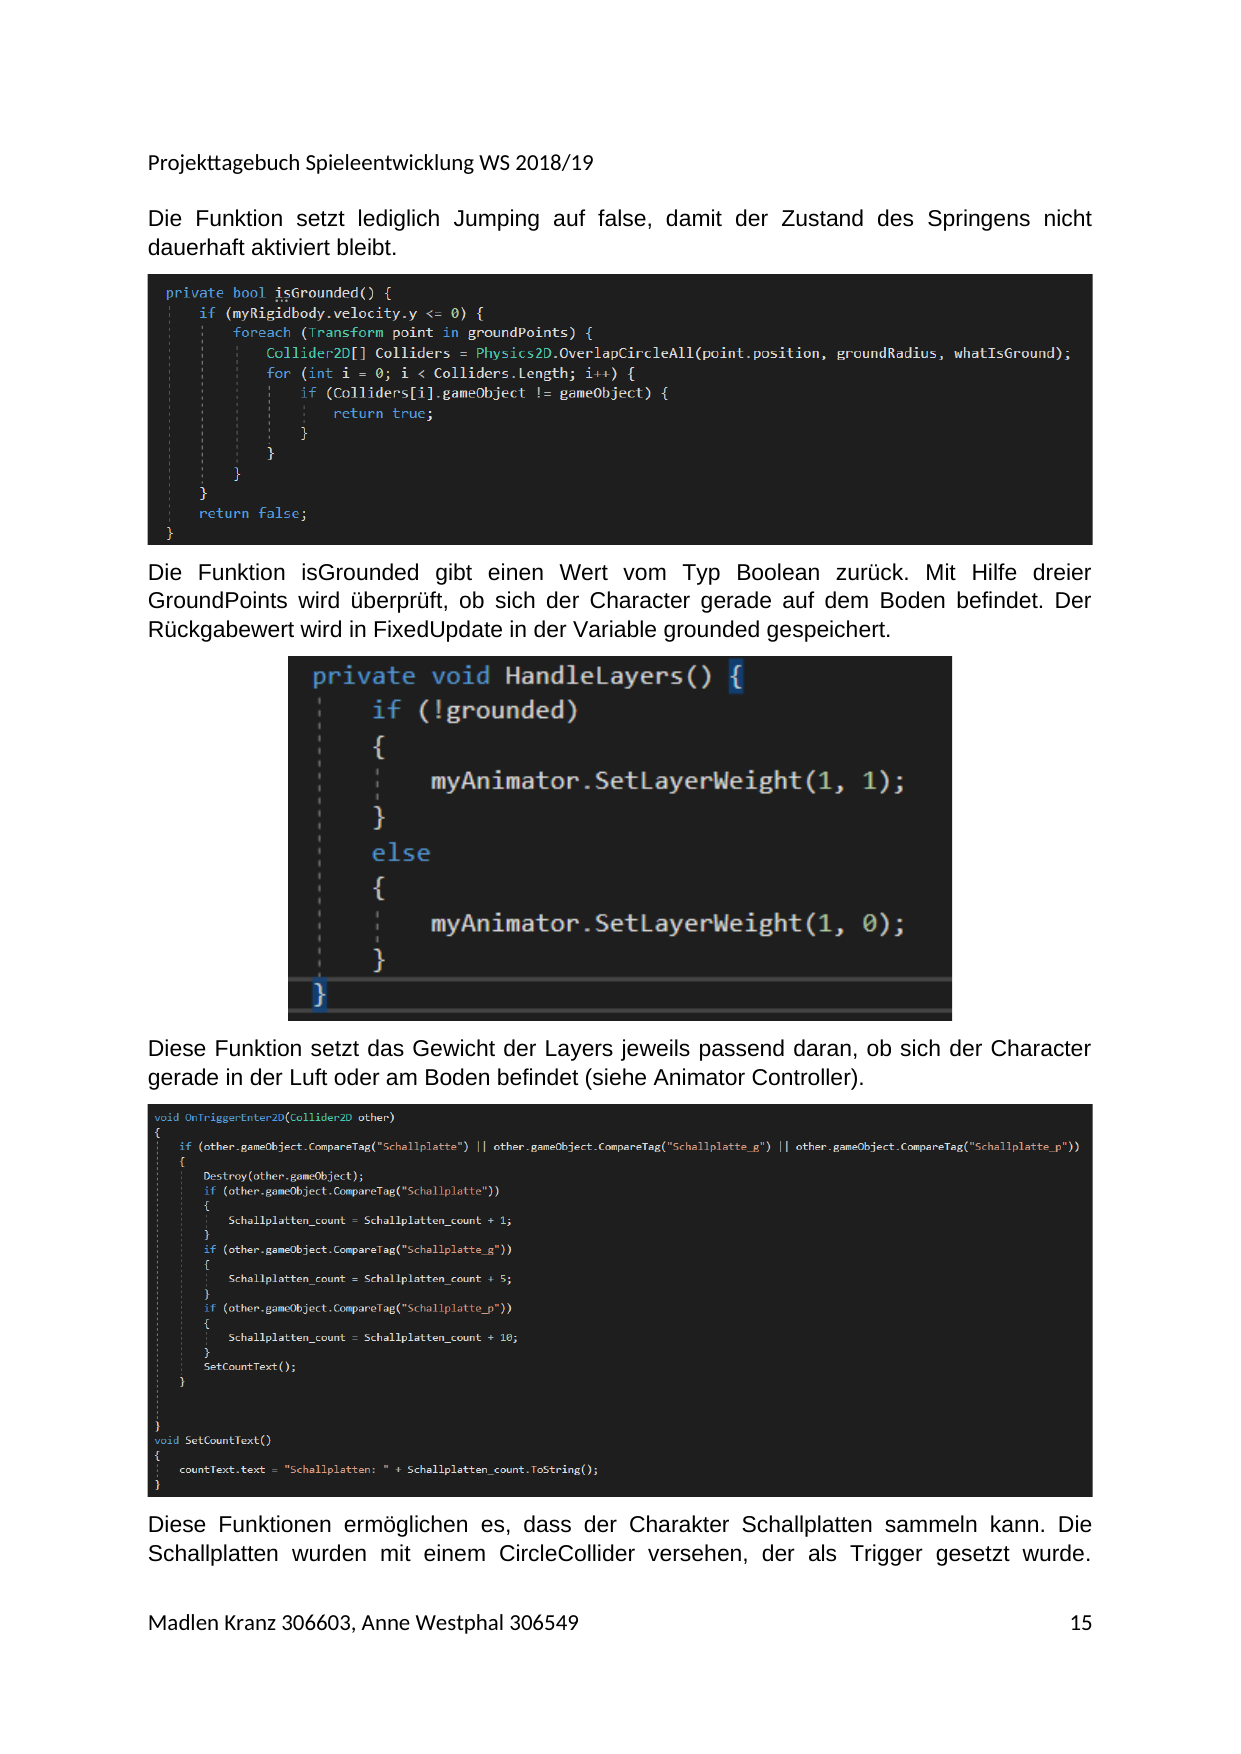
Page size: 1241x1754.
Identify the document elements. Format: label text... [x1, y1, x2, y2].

text Diese Funktion setzt das Gewicht der Layers jeweils passend daran, ob sich der Character gerade in der Luft oder am Boden befindet (siehe Animator Controller). [148, 1035, 1093, 1090]
picture [288, 656, 953, 1021]
picture [147, 274, 1093, 545]
text Diese Funktionen ermöglichen es, dass der Charakter Schallplatten sammeln kann. Die Schallplatten wurden mit einem CircleCollider versehen, der als Trigger gesetzt wurde. [148, 1511, 1093, 1566]
text Die Funktion isGrounded gibt einen Wert vom Typ Boolean zurück. Mit Hilfe dreier GroundPoints wird überprüft, ob sich der Character gerade auf dem Boden befindet. Der Rückgabewert wird in FixedUpdate in der Variable grounded gespeichert. [148, 559, 1093, 642]
text Die Funktion setzt lediglich Jumping auf false, damit der Zustand des Springens nicht dauerhaft aktiviert bleibt. [148, 205, 1093, 260]
picture [147, 1104, 1093, 1497]
